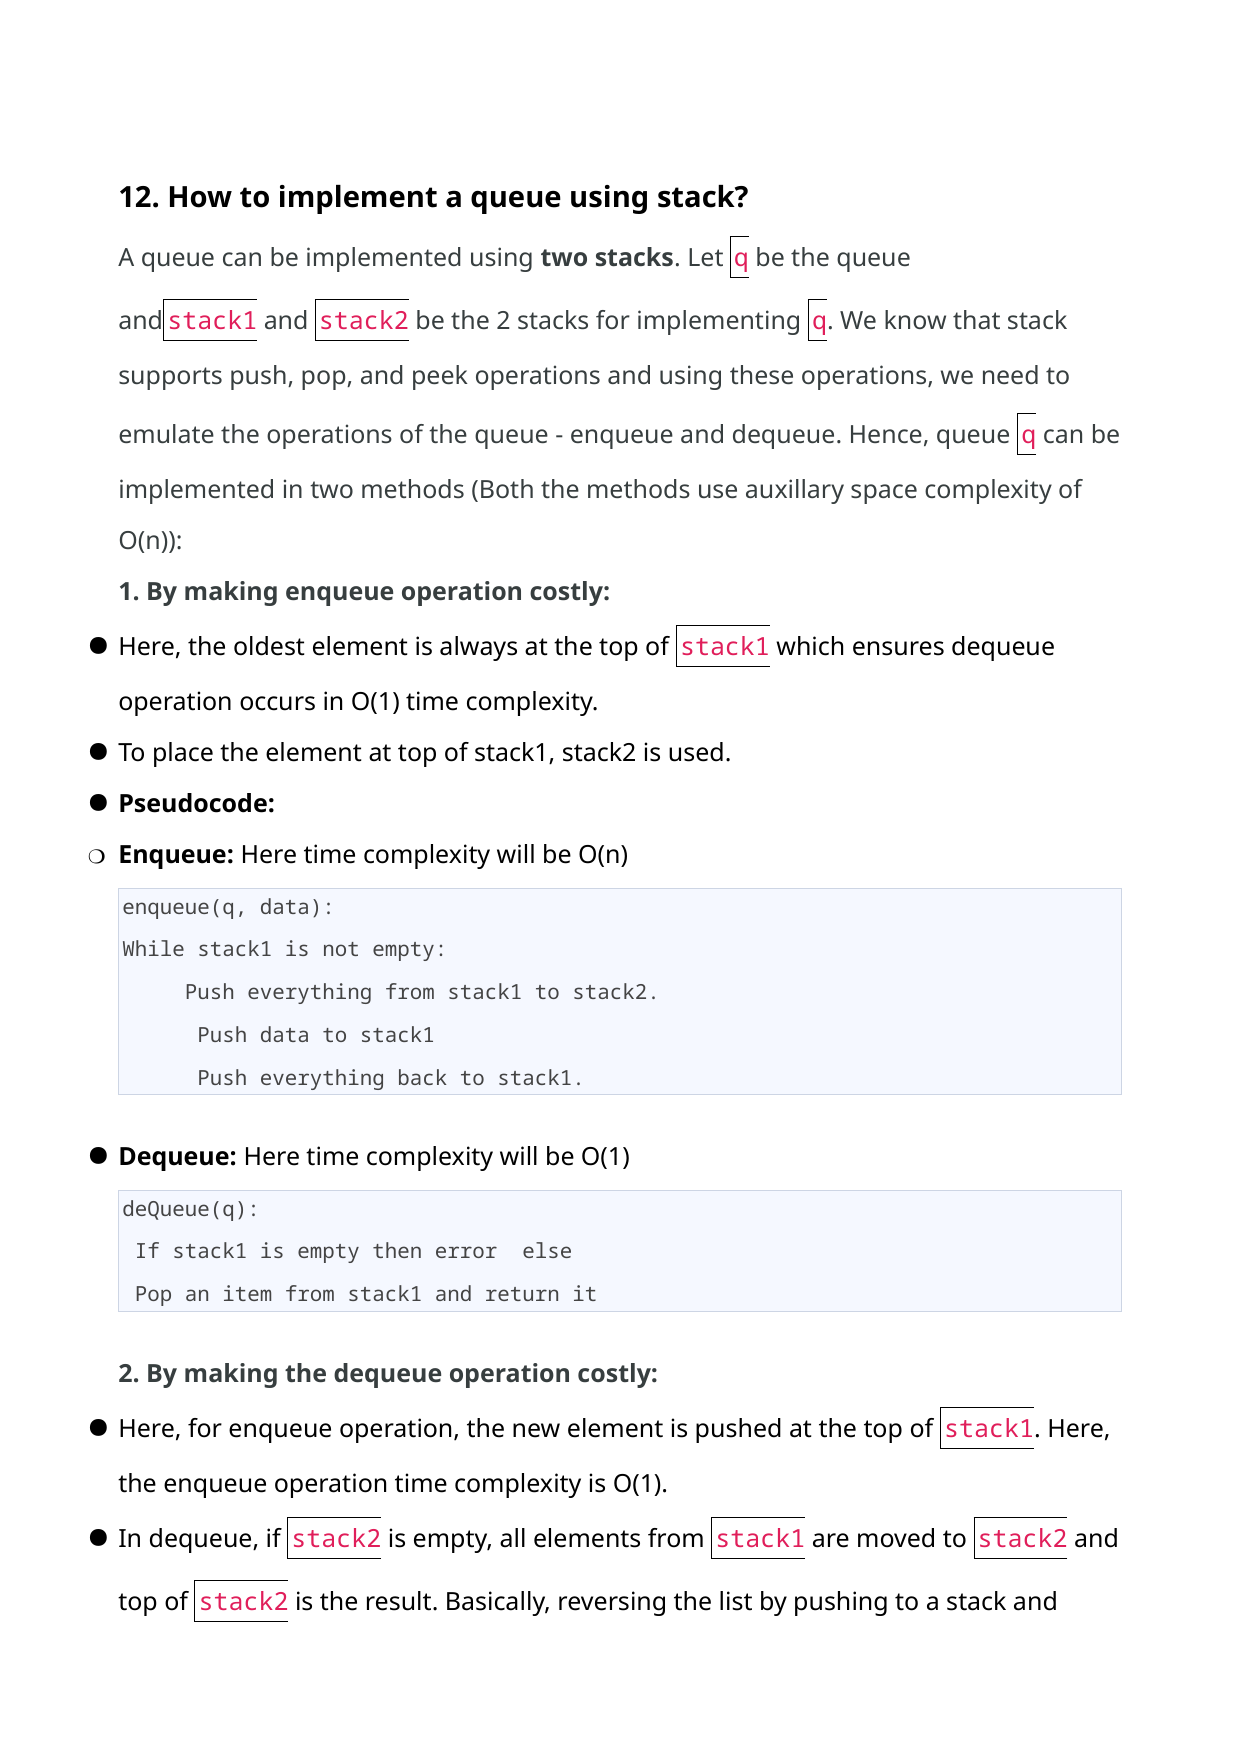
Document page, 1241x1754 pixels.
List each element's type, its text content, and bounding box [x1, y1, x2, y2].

list Here, for enqueue operation, the new element is pushed at the top of stack1. Here, the enqueue operation time complexity is O(1). [118, 1407, 1122, 1500]
text A queue can be implemented using two stacks. Let q be the queue andstack1 and stack2 be the 2 stacks for implementing q. We know that stack supports push, pop, and peek operations and using these operations, we need to emulate the operations of the queue - enqueue and dequeue. Hence, queue q can be implemented in two methods (Both the methods use auxillary space complexity of O(n)): [118, 236, 1122, 557]
text Pop an item from stack1 and return it [119, 1275, 1121, 1311]
text While stack1 is not empty: [119, 931, 1121, 963]
text Push everything from stack1 to stack2. [119, 973, 1121, 1006]
list In dequeue, if stack2 is empty, all elements from stack1 are moved to stack2 and top of stack2 is the result. Basically, reversing the list by pushing to a stack and [118, 1517, 1122, 1622]
subtitle 12. How to implement a queue using stack? [118, 176, 1122, 216]
text If stack1 is empty then error else [119, 1233, 1121, 1265]
text deQueue(q): [119, 1191, 1121, 1222]
list Here, the oldest element is always at the top of stack1 which ensures dequeue operation occurs in O(1) time complexity. [118, 625, 1122, 718]
text Push data to stack1 [119, 1016, 1121, 1048]
text enqueue(q, data): [119, 889, 1121, 920]
list Enqueue: Here time complexity will be O(n) [118, 837, 1122, 871]
list Pseudocode: [118, 786, 1122, 820]
list Dequeue: Here time complexity will be O(1) [118, 1139, 1122, 1173]
list To place the element at top of stack1, stack2 is used. [118, 735, 1122, 769]
text 1. By making enqueue operation costly: [118, 574, 1122, 608]
text 2. By making the dequeue operation costly: [118, 1356, 1122, 1390]
text Push everything back to stack1. [119, 1059, 1121, 1094]
